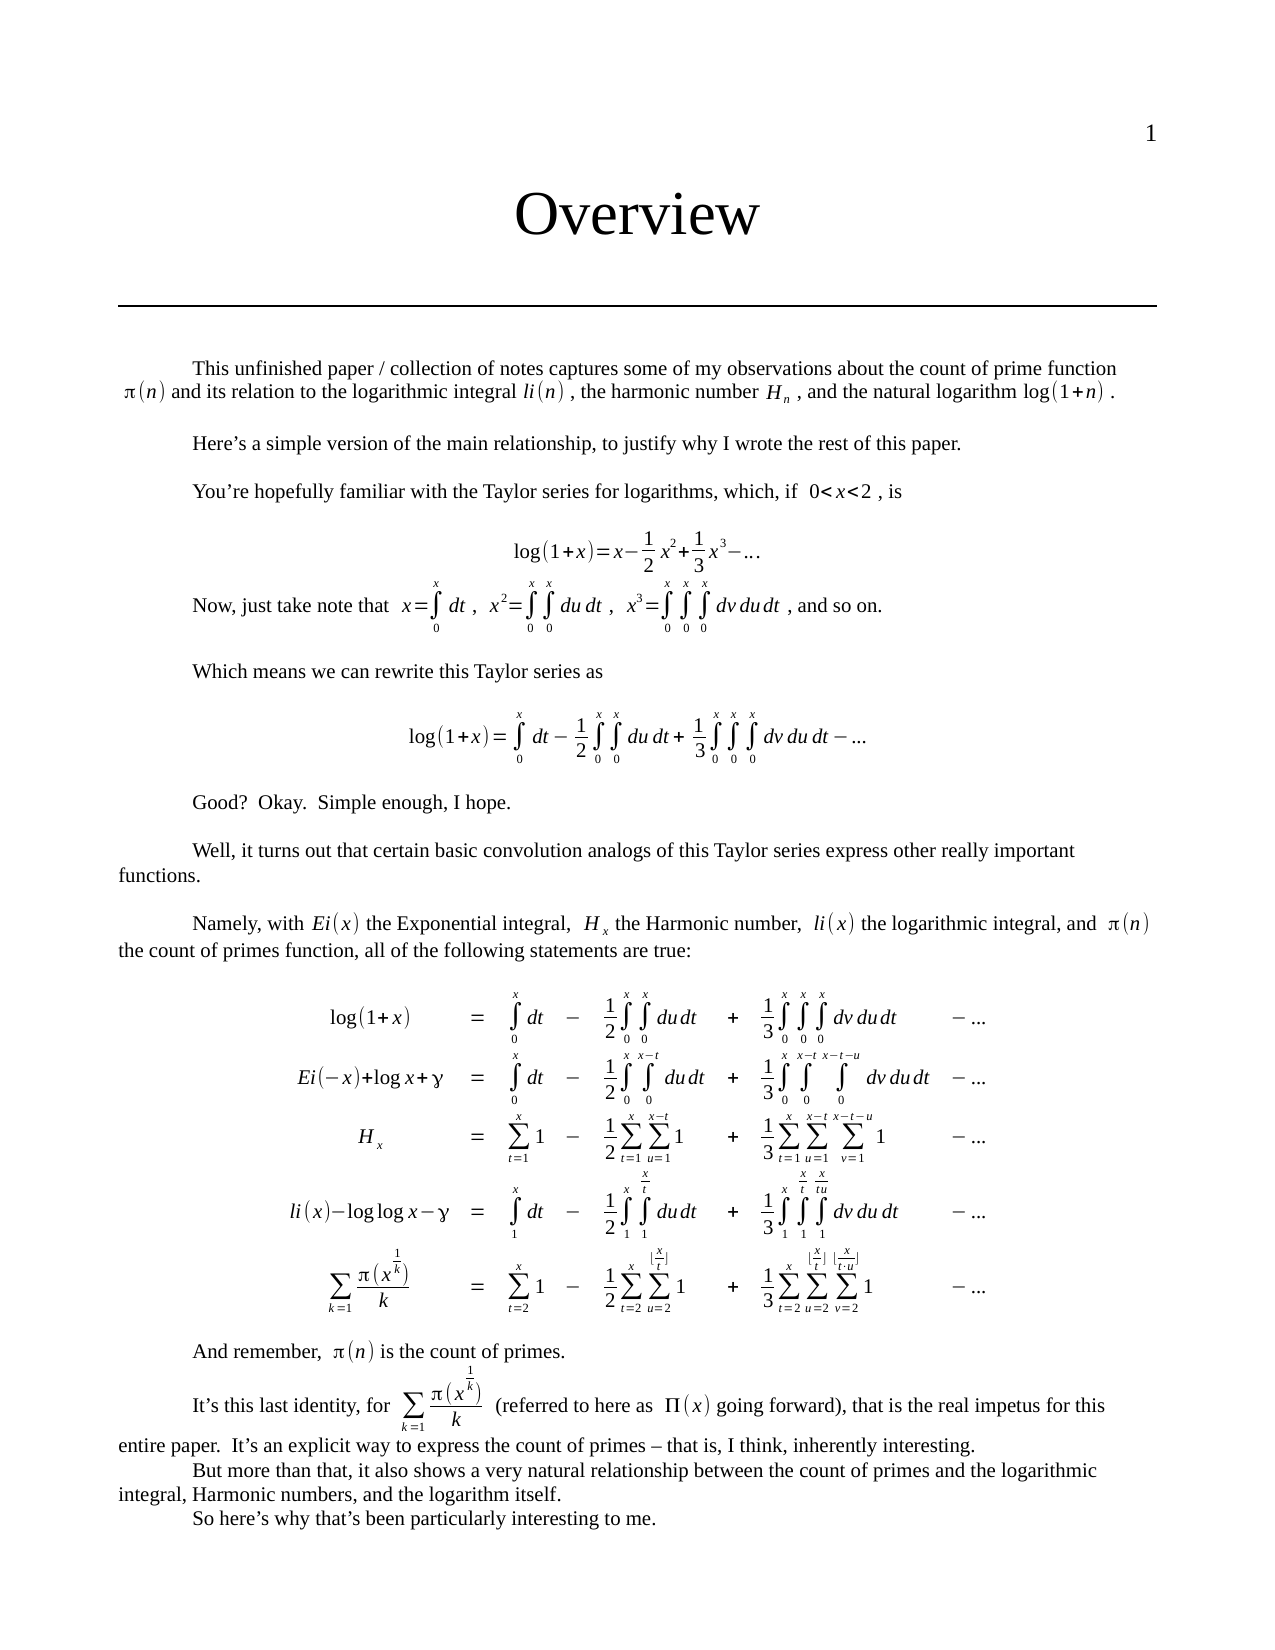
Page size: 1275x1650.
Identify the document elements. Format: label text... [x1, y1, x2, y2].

text But more than that, it also shows a very natural relationship between the count of primes and the logarithmic integral, Harmonic numbers, and the logarithm itself. [118, 1457, 1157, 1506]
text Well, it turns out that certain basic convolution analogs of this Taylor series express other really important functions. [118, 838, 1157, 887]
text Here’s a simple version of the main relationship, to justify why I wrote the rest of this paper. [118, 431, 1157, 455]
text And remember, is the count of primes. [118, 1339, 1157, 1364]
text Overview [118, 176, 1157, 248]
text Good? Okay. Simple enough, I hope. [118, 790, 1157, 814]
text Now, just take note that , , , and so on. [118, 576, 1157, 635]
text This unfinished paper / collection of notes captures some of my observations about the count of prime functionand its relation to the logarithmic integral, the harmonic number, and the natural logarithm. [118, 355, 1157, 407]
text You’re hopefully familiar with the Taylor series for logarithms, which, if , is [118, 479, 1157, 503]
text Namely, withthe Exponential integral, the Harmonic number, the logarithmic integral, and the count of primes function, all of the following statements are true: [118, 911, 1157, 962]
text So here’s why that’s been particularly interesting to me. [118, 1506, 1157, 1530]
text It’s this last identity, for (referred to here as going forward), that is the real impetus for this entire paper. It’s an explicit way to express the count of primes – that is, I think, inherently interesting. [118, 1364, 1157, 1457]
text Which means we can rewrite this Taylor series as [118, 659, 1157, 683]
